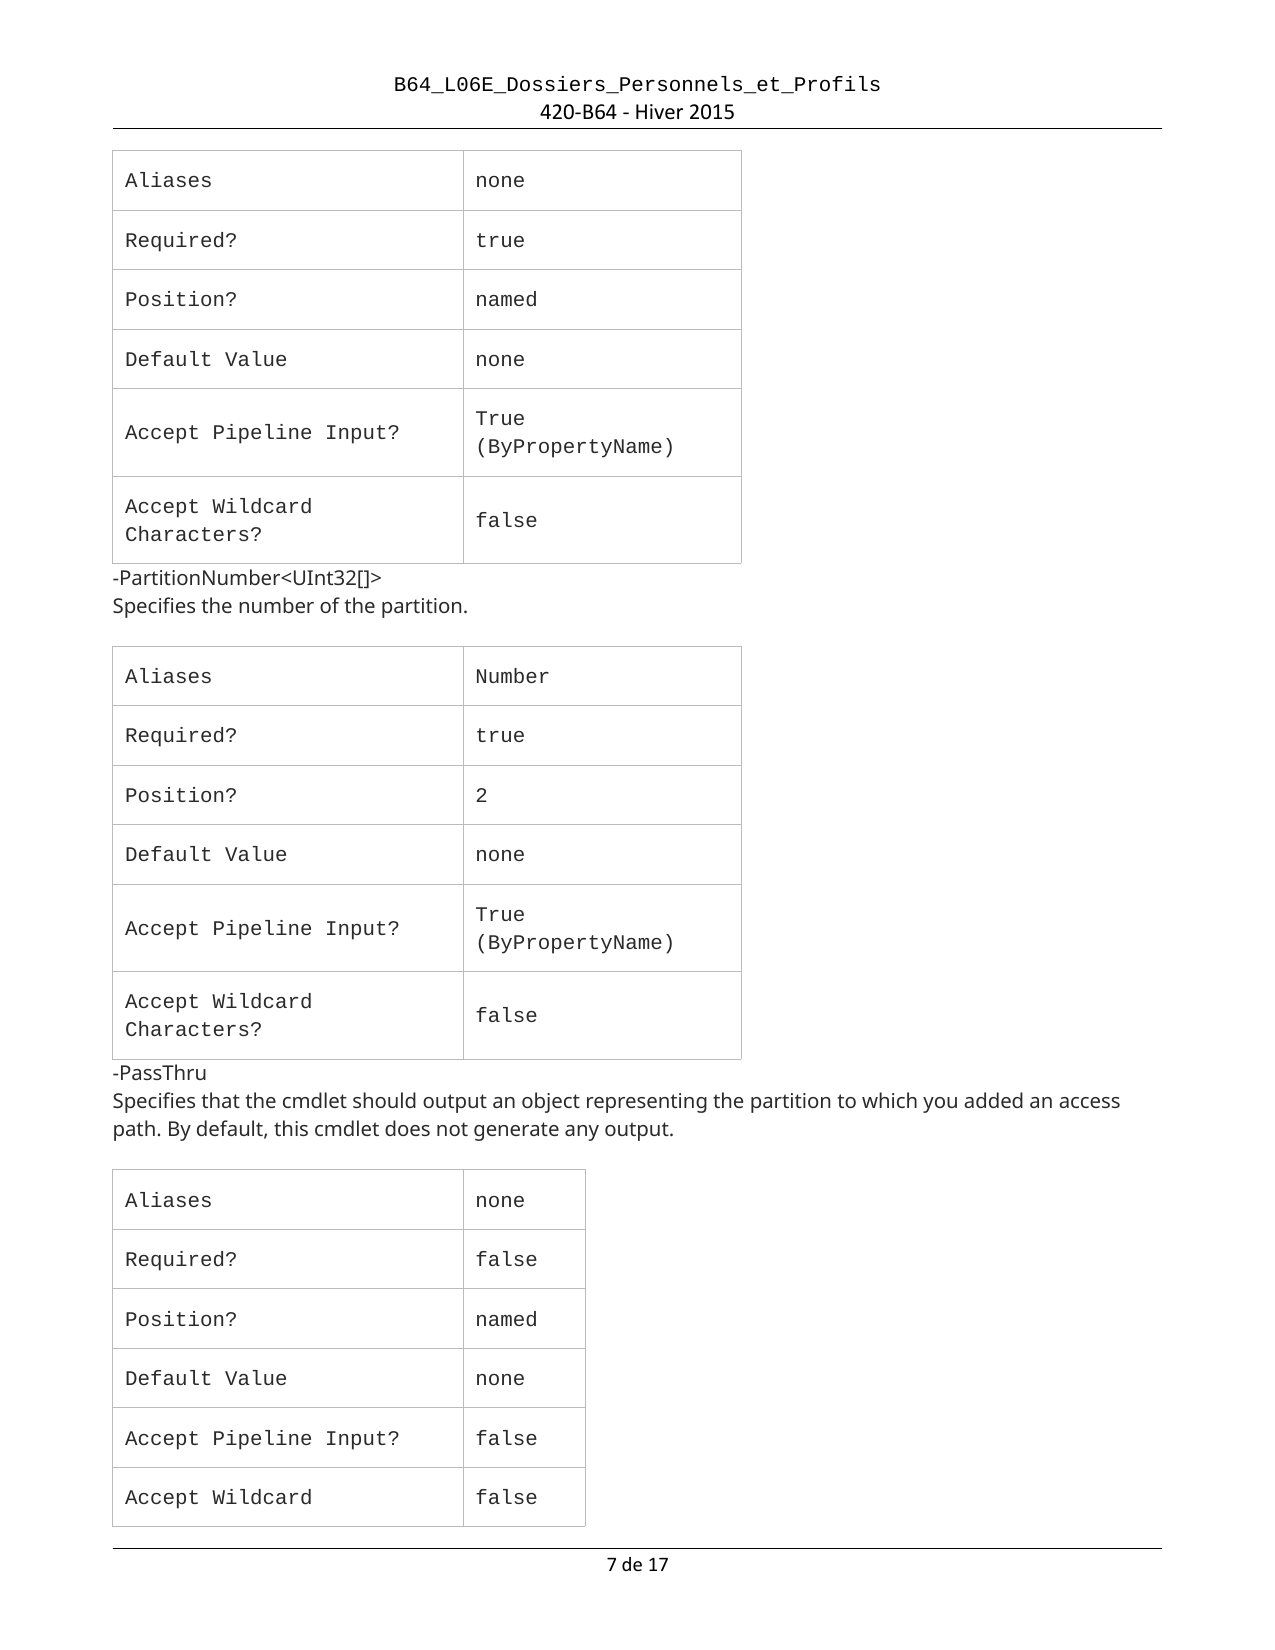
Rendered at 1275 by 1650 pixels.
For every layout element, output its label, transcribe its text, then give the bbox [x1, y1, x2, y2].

table_cell Required? [113, 1230, 463, 1288]
table_cell Accept Wildcard Characters? [113, 972, 463, 1059]
table_header Aliases [113, 151, 463, 209]
table_cell named [464, 1289, 585, 1348]
table_header Aliases [113, 647, 463, 705]
table_cell Accept Pipeline Input? [113, 885, 463, 971]
table_cell Accept Wildcard Characters? [113, 477, 463, 563]
table_cell True (ByPropertyName) [464, 885, 741, 971]
table_header none [464, 151, 741, 209]
text Specifies the number of the partition. [112, 591, 1162, 619]
table_cell Required? [113, 706, 463, 764]
table_cell Position? [113, 1289, 463, 1348]
table_cell Position? [113, 270, 463, 328]
table_cell Default Value [113, 825, 463, 883]
table_header Number [464, 647, 741, 705]
table_cell Accept Pipeline Input? [113, 1408, 463, 1467]
table_cell true [464, 706, 741, 764]
table_cell false [464, 477, 741, 563]
table_cell named [464, 270, 741, 328]
text Specifies that the cmdlet should output an object representing the partition to which you added an access path. By default, this cmdlet does not generate any output. [112, 1087, 1162, 1143]
subtitle -PassThru [112, 1059, 1162, 1087]
table_header Aliases [113, 1170, 463, 1229]
subtitle -PartitionNumber<UInt32[]> [112, 563, 1162, 591]
table_cell none [464, 1349, 585, 1407]
table_cell 2 [464, 766, 741, 824]
table_cell Default Value [113, 1349, 463, 1407]
table_cell Accept Wildcard [113, 1468, 463, 1526]
table_cell none [464, 330, 741, 388]
table_cell Position? [113, 766, 463, 824]
table_cell Required? [113, 211, 463, 269]
table_cell false [464, 1408, 585, 1467]
table_cell none [464, 825, 741, 883]
table_cell false [464, 972, 741, 1059]
table_cell Accept Pipeline Input? [113, 389, 463, 476]
table_cell false [464, 1230, 585, 1288]
table_header none [464, 1170, 585, 1229]
table_cell false [464, 1468, 585, 1526]
table_cell True (ByPropertyName) [464, 389, 741, 476]
table_cell Default Value [113, 330, 463, 388]
table_cell true [464, 211, 741, 269]
